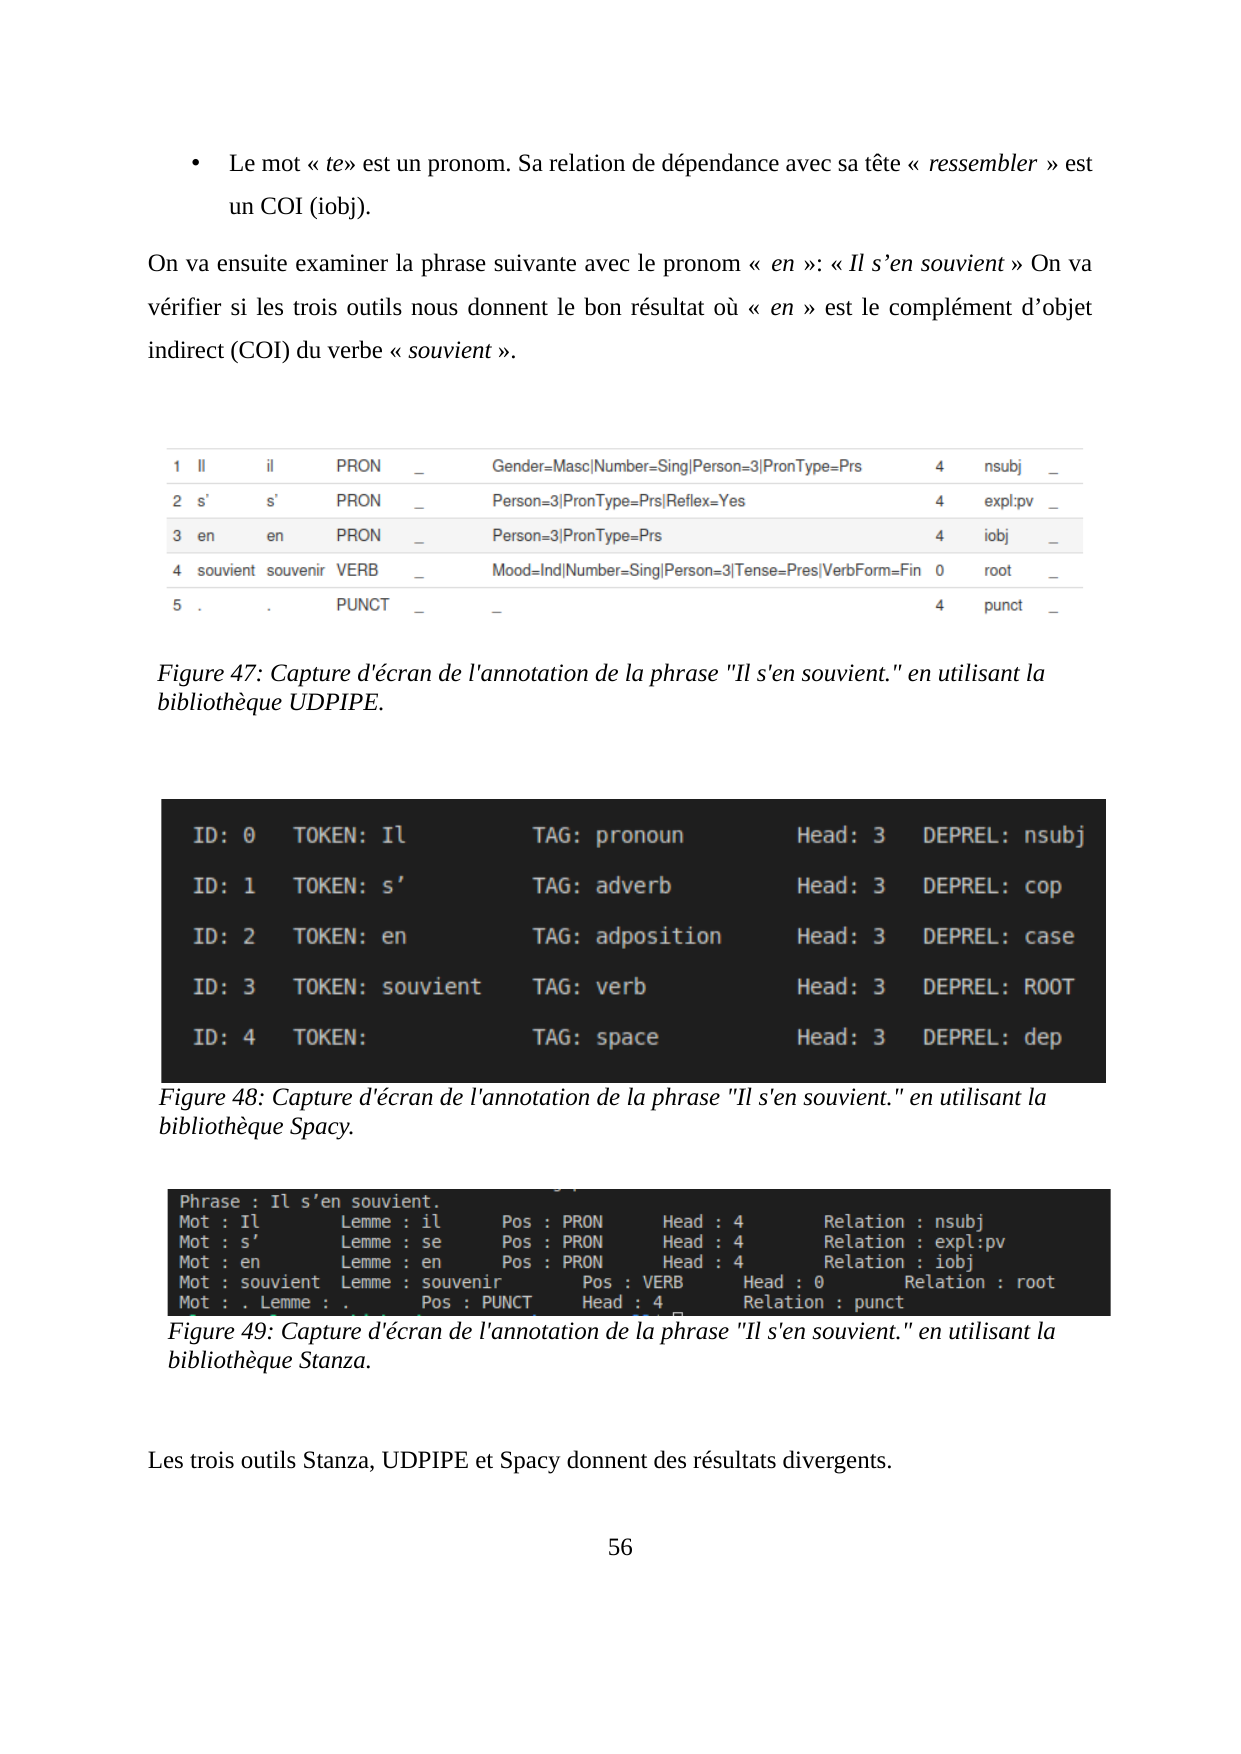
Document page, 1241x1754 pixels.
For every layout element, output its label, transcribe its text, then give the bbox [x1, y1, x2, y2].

text On va ensuite examiner la phrase suivante avec le pronom « en »: « Il s’en souvient » On va vérifier si les trois outils nous donnent le bon résultat où « en » est le complément d’objet indirect (COI) du verbe « souvient ». [148, 248, 1092, 363]
picture [161, 799, 1106, 1083]
list Le mot « te» est un pronom. Sa relation de dépendance avec sa tête « ressembler » est un COI (iobj). [191, 148, 1092, 219]
picture [167, 1189, 1111, 1316]
text Figure 48: Capture d'écran de l'annotation de la phrase "Il s'en souvient." en utilisant la bibliothèque Spacy. [159, 799, 1108, 1140]
text Les trois outils Stanza, UDPIPE et Spacy donnent des résultats divergents. [148, 1445, 1092, 1473]
text Figure 49: Capture d'écran de l'annotation de la phrase "Il s'en souvient." en utilisant la bibliothèque Stanza. [168, 1316, 1111, 1373]
text Figure 47: Capture d'écran de l'annotation de la phrase "Il s'en souvient." en utilisant la bibliothèque UDPIPE. [157, 659, 1083, 716]
picture [157, 448, 1084, 659]
